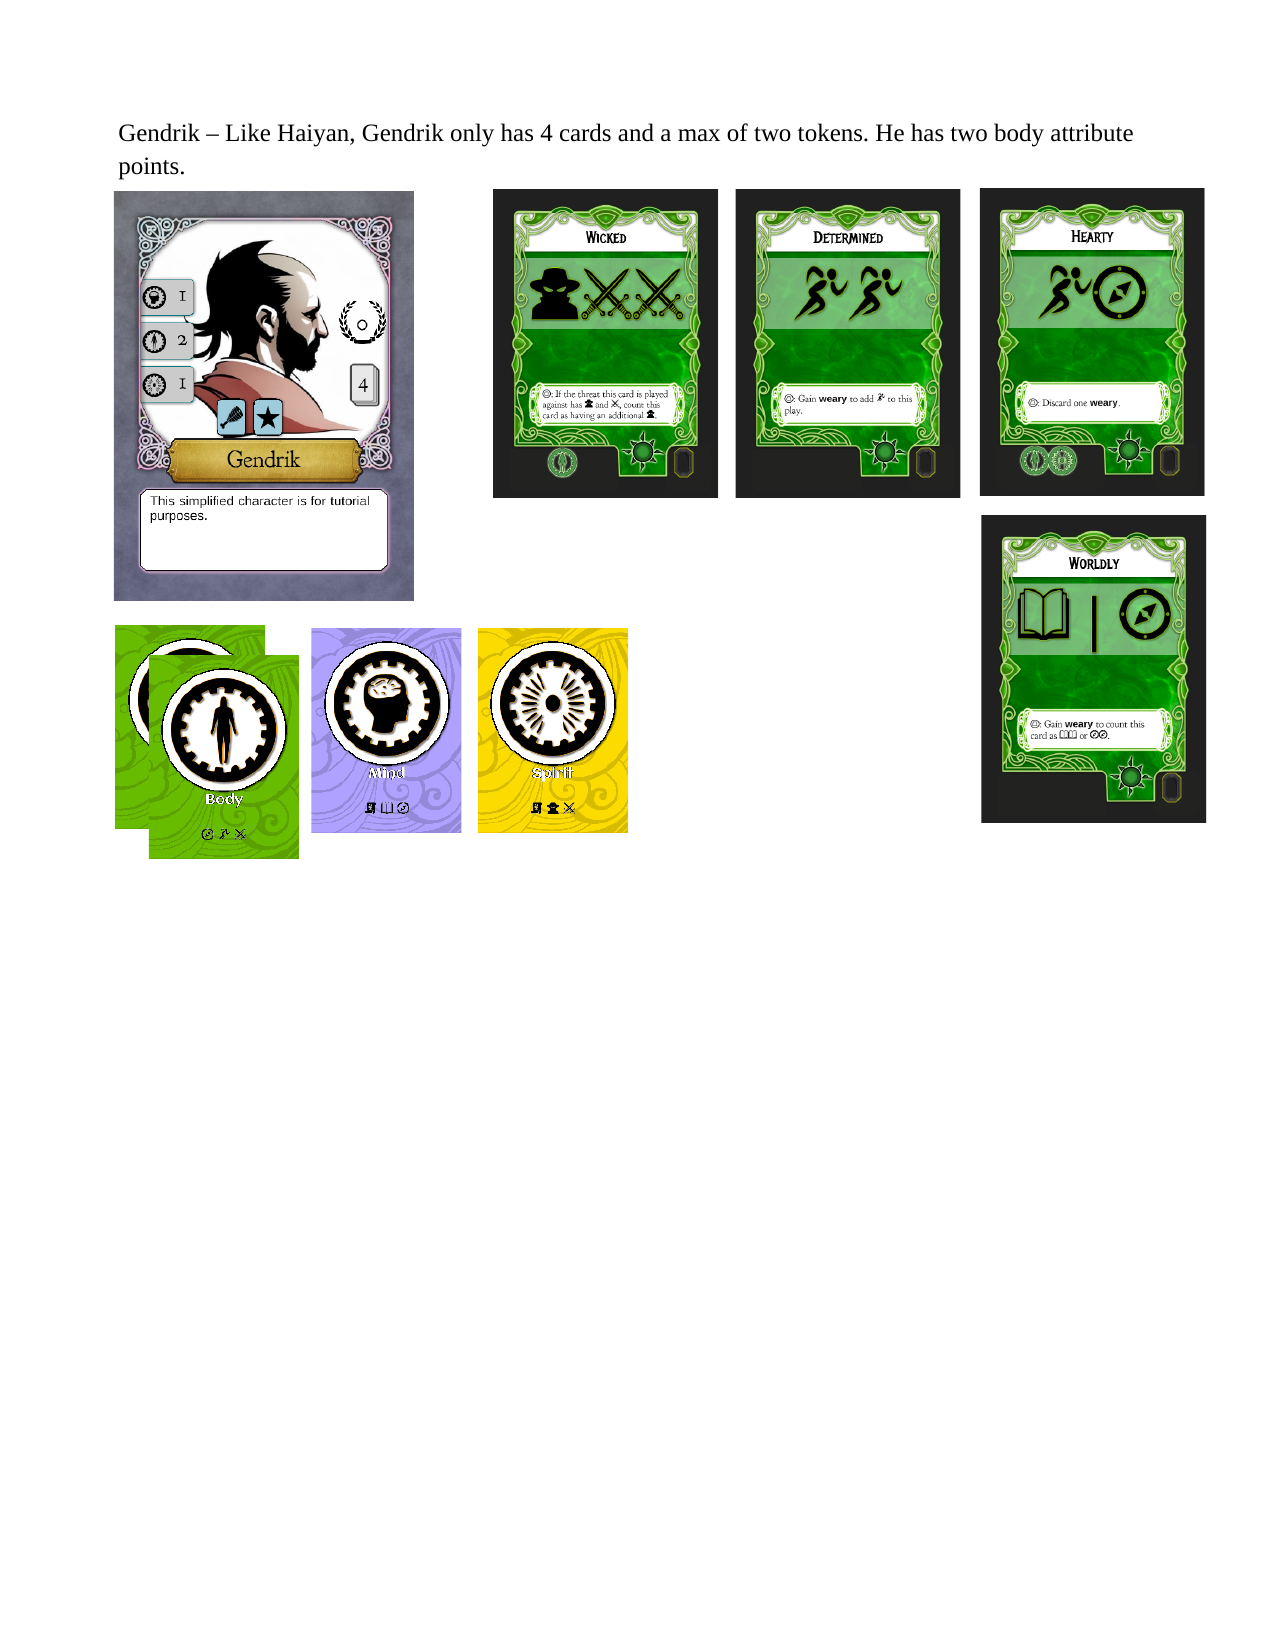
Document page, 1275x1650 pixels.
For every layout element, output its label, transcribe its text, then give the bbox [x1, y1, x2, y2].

picture [981, 515, 1207, 823]
picture [113, 191, 414, 601]
picture [477, 628, 628, 833]
picture [979, 188, 1205, 496]
picture [311, 628, 462, 833]
picture [115, 625, 299, 859]
picture [735, 189, 961, 498]
picture [493, 189, 719, 498]
text Gendrik – Like Haiyan, Gendrik only has 4 cards and a max of two tokens. He has two body attribute points. [118, 118, 1157, 180]
